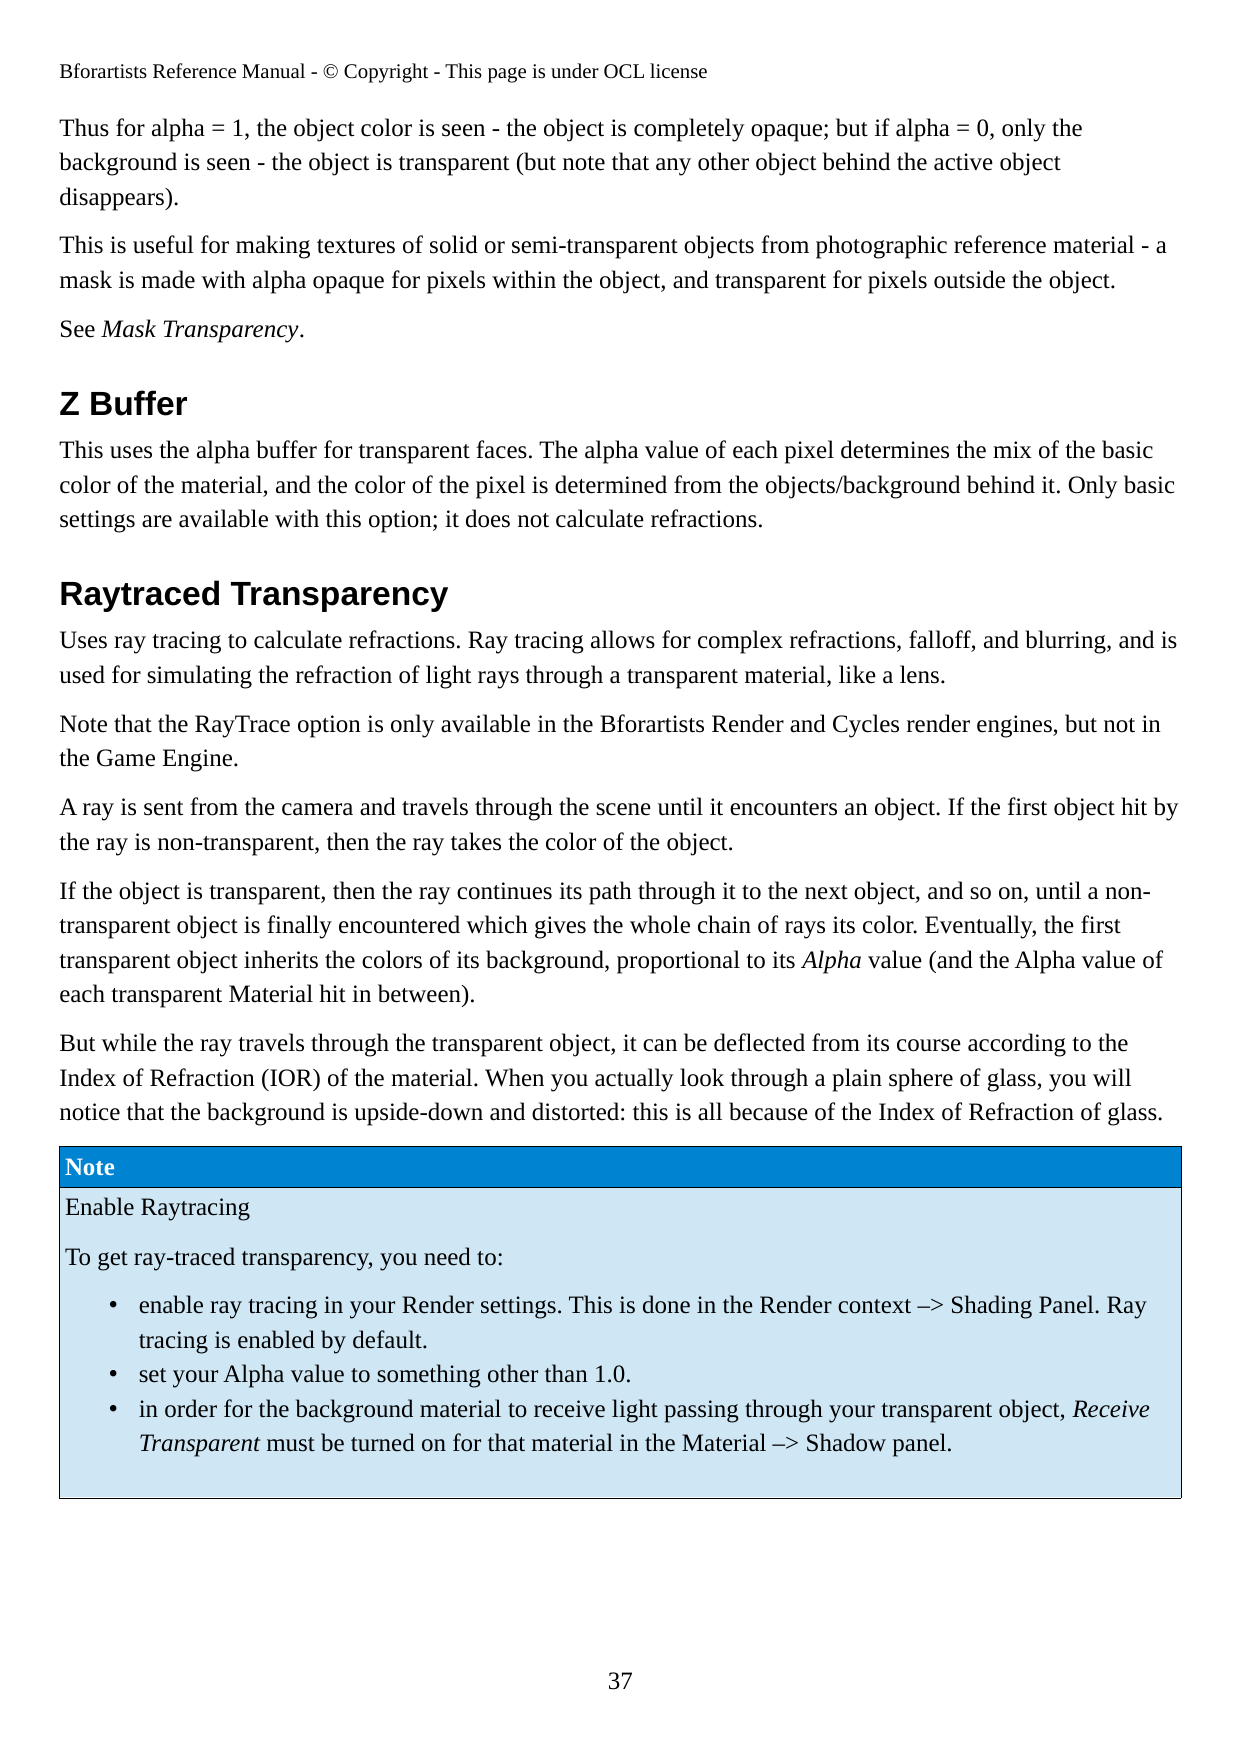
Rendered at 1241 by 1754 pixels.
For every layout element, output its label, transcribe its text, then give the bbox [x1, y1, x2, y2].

text Note that the RayTrace option is only available in the Bforartists Render and Cycles render engines, but not in the Game Engine. [59, 709, 1181, 772]
table_header Note [60, 1147, 1181, 1187]
text A ray is sent from the camera and travels through the scene until it encounters an object. If the first object hit by the ray is non-transparent, then the ray takes the color of the object. [59, 792, 1181, 856]
text See Mask Transparency. [59, 314, 1181, 343]
table_cell Enable Raytracing To get ray-traced transparency, you need to: enable ray tracing in your Render settings. This is done in the Render context –> Shading Panel. Ray tracing is enabled by default. set your Alpha value to something other than 1.0. in order for the background material to receive light passing through your transparent object, Receive Transparent must be turned on for that material in the Material –> Shadow panel. [60, 1188, 1181, 1497]
text This uses the alpha buffer for transparent faces. The alpha value of each pixel determines the mix of the basic color of the material, and the color of the pixel is determined from the objects/background behind it. Only basic settings are available with this option; it does not calculate refractions. [59, 435, 1181, 533]
text This is useful for making textures of solid or semi-transparent objects from photographic reference material - a mask is made with alpha opaque for pixels within the object, and transparent for pixels outside the object. [59, 231, 1181, 294]
subtitle Z Buffer [59, 384, 1181, 423]
text But while the ray travels through the transparent object, it can be deflected from its course according to the Index of Refraction (IOR) of the material. When you actually look through a plain sphere of glass, you will notice that the background is upside-down and distorted: this is all because of the Index of Refraction of glass. [59, 1028, 1181, 1126]
subtitle Raytraced Transparency [59, 574, 1181, 613]
text Thus for alpha = 1, the object color is seen - the object is completely opaque; but if alpha = 0, only the background is seen - the object is transparent (but note that any other object behind the active object disappears). [59, 113, 1181, 210]
text Uses ray tracing to calculate refractions. Ray tracing allows for complex refractions, falloff, and blurring, and is used for simulating the refraction of light rays through a transparent material, like a lens. [59, 625, 1181, 688]
text If the object is transparent, then the ray continues its path through it to the next object, and so on, until a non-transparent object is finally encountered which gives the whole chain of rays its color. Eventually, the first transparent object inherits the colors of its background, proportional to its Alpha value (and the Alpha value of each transparent Material hit in between). [59, 876, 1181, 1008]
